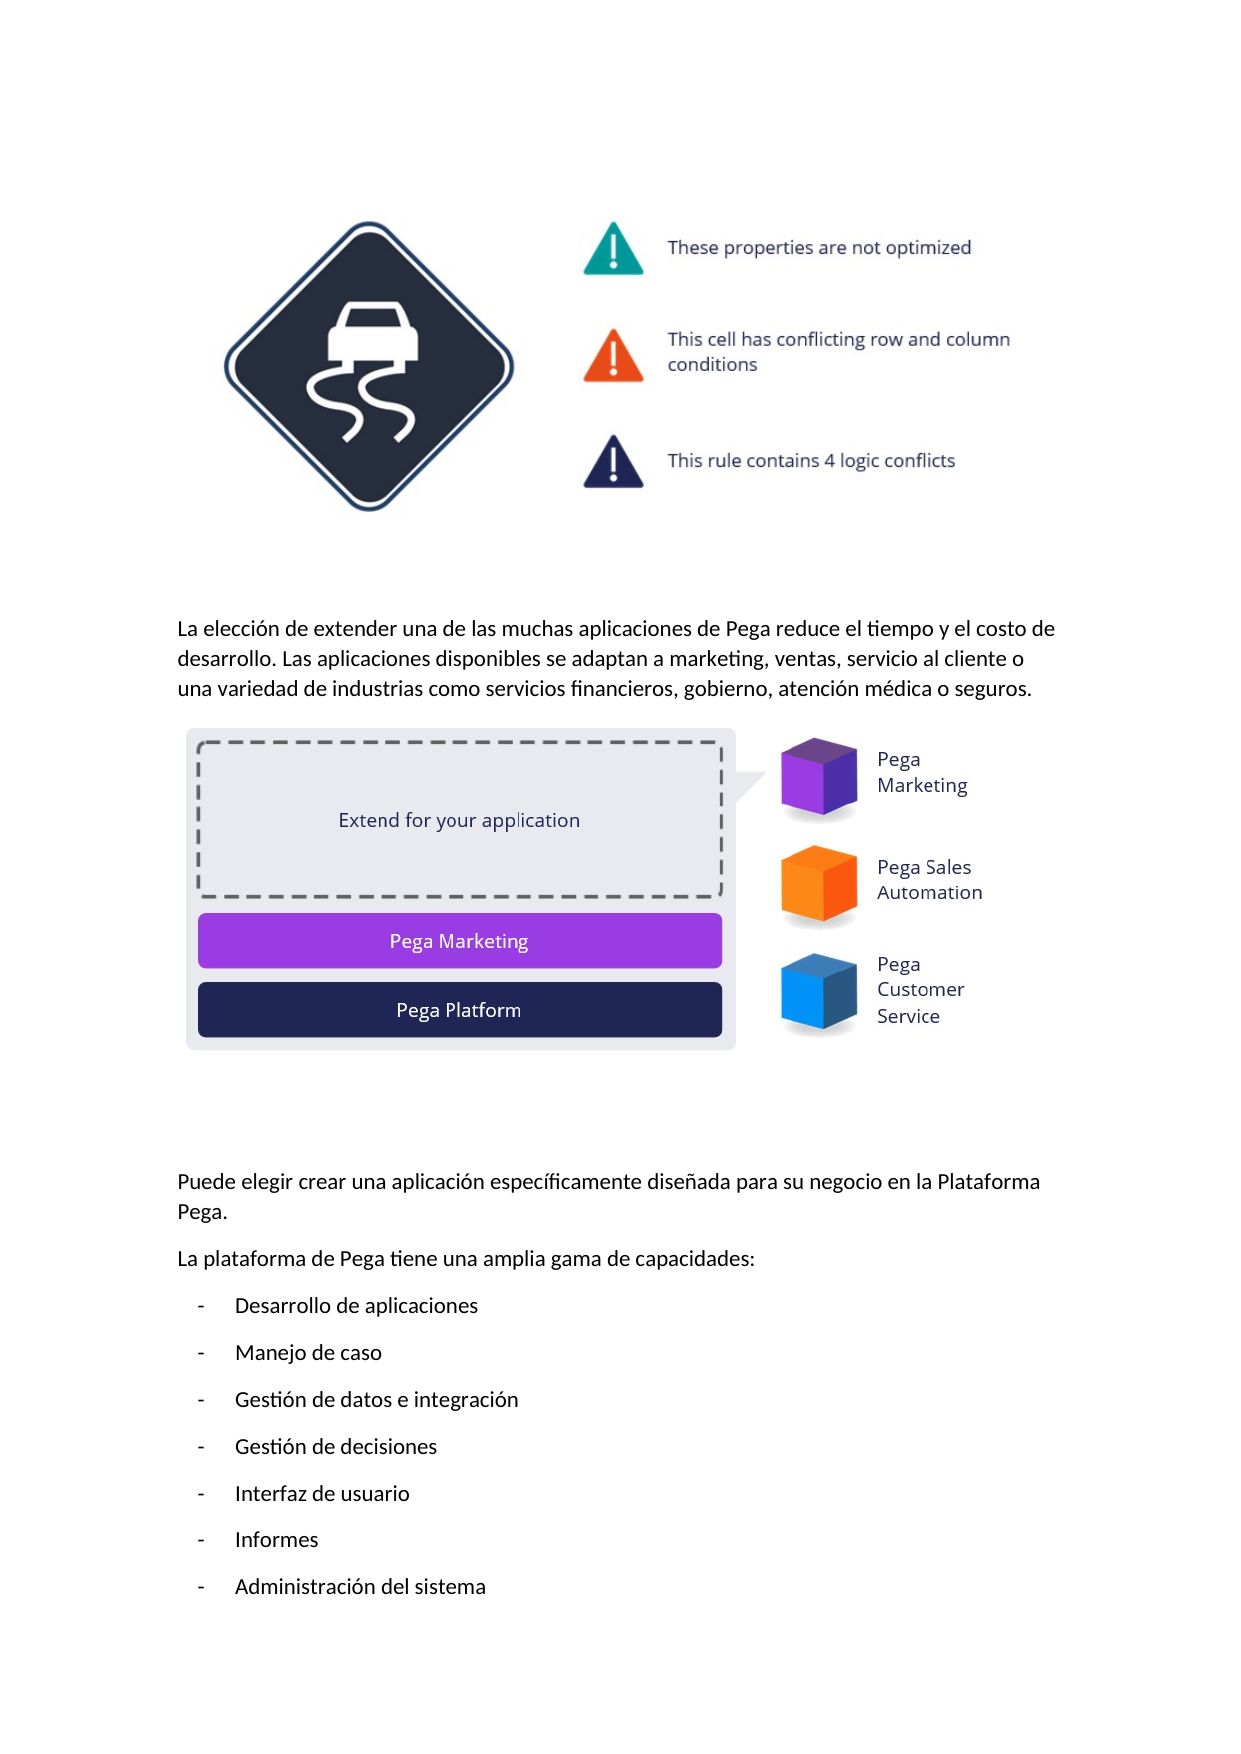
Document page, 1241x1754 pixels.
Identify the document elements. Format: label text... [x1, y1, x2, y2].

picture [177, 147, 1063, 548]
list Interfaz de usuario [197, 1479, 1063, 1507]
list Gestión de decisiones [197, 1432, 1063, 1460]
picture [177, 721, 1063, 1055]
list Administración del sistema [197, 1572, 1063, 1601]
text La elección de extender una de las muchas aplicaciones de Pega reduce el tiempo y el costo de desarrollo. Las aplicaciones disponibles se adaptan a marketing, ventas, servicio al cliente o una variedad de industrias como servicios financieros, gobierno, atención médica o seguros. [177, 614, 1063, 702]
list Gestión de datos e integración [197, 1385, 1063, 1413]
list Manejo de caso [197, 1338, 1063, 1366]
list Informes [197, 1526, 1063, 1554]
text Puede elegir crear una aplicación específicamente diseñada para su negocio en la Plataforma Pega. [177, 1167, 1063, 1226]
list Desarrollo de aplicaciones [197, 1291, 1063, 1319]
text La plataforma de Pega tiene una amplia gama de capacidades: [177, 1244, 1063, 1272]
